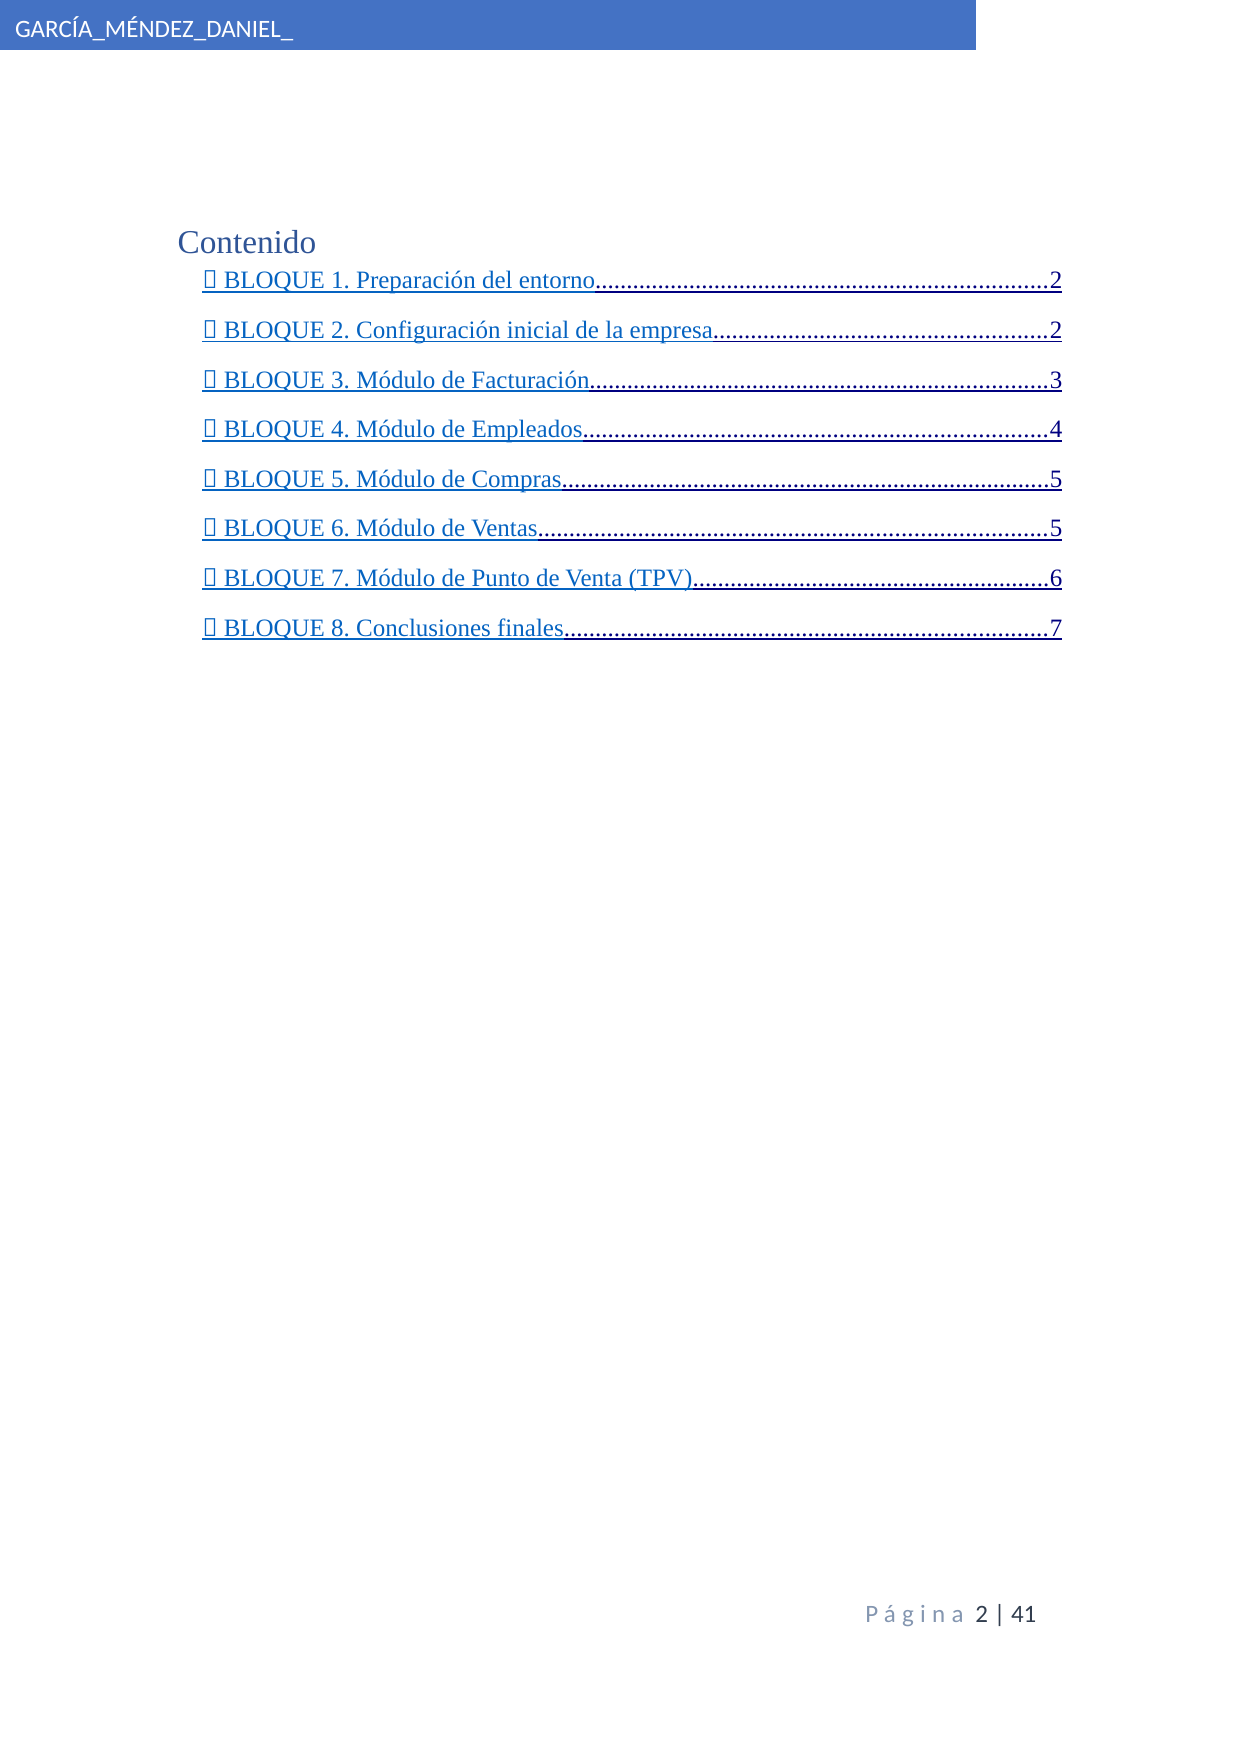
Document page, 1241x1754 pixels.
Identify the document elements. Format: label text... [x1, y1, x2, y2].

text 🔹 BLOQUE 5. Módulo de Compras 5 [202, 460, 1063, 494]
text 🔹 BLOQUE 4. Módulo de Empleados 4 [202, 411, 1063, 445]
text 🔹 BLOQUE 3. Módulo de Facturación 3 [202, 361, 1063, 395]
text Contenido [177, 222, 1063, 261]
text 🔹 BLOQUE 7. Módulo de Punto de Venta (TPV) 6 [202, 559, 1063, 594]
text 🔹 BLOQUE 1. Preparación del entorno 2 [202, 262, 1063, 296]
text 🔹 BLOQUE 6. Módulo de Ventas 5 [202, 510, 1063, 544]
text 🔹 BLOQUE 2. Configuración inicial de la empresa 2 [202, 312, 1063, 346]
text 🔹 BLOQUE 8. Conclusiones finales 7 [202, 609, 1063, 643]
